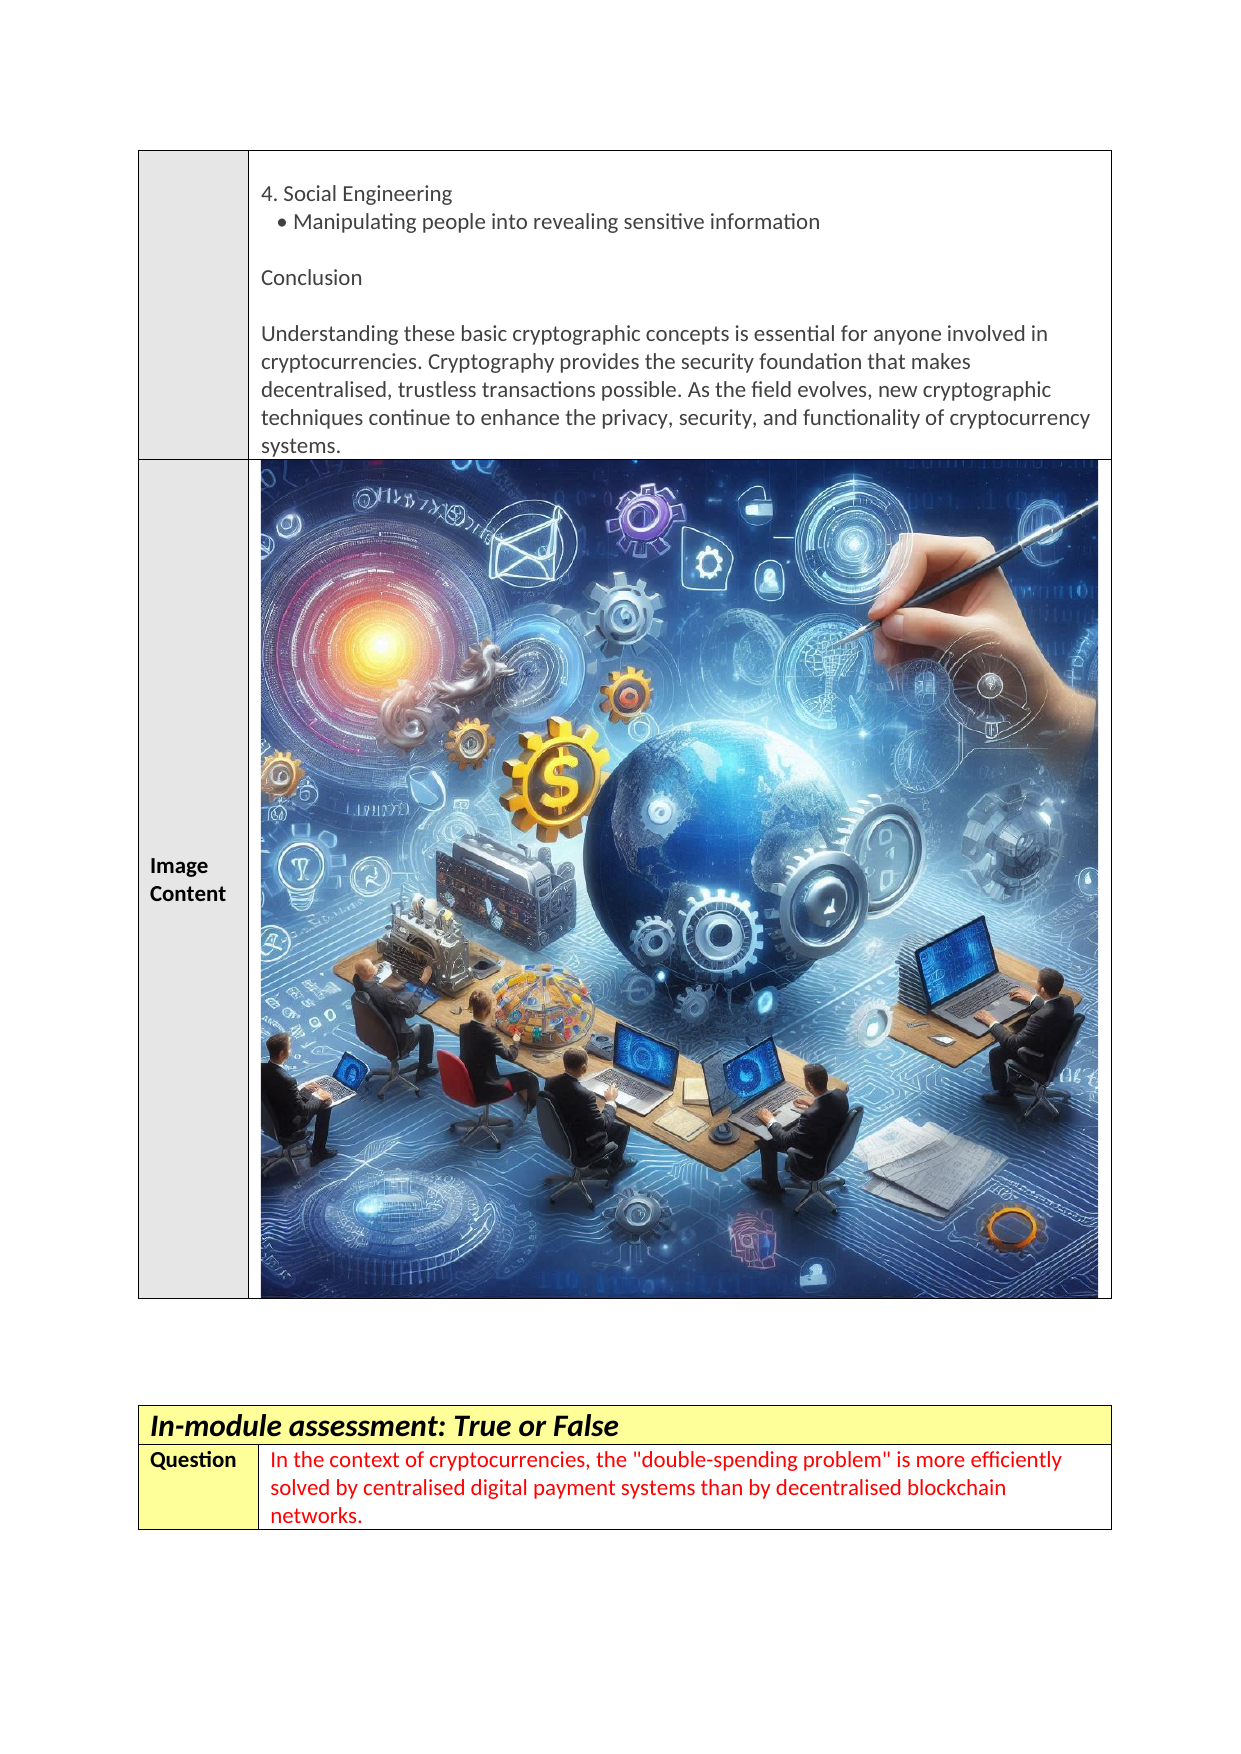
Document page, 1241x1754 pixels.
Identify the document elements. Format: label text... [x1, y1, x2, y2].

picture [260, 460, 1099, 1298]
table_cell 4. Social Engineering • Manipulating people into revealing sensitive information Conclusion Understanding these basic cryptographic concepts is essential for anyone involved in cryptocurrencies. Cryptography provides the security foundation that makes decentralised, trustless transactions possible. As the field evolves, new cryptographic techniques continue to enhance the privacy, security, and functionality of cryptocurrency systems. [249, 151, 1111, 459]
table_cell In the context of cryptocurrencies, the "double-spending problem" is more efficiently solved by centralised digital payment systems than by decentralised blockchain networks. [259, 1445, 1111, 1529]
table_cell Image Content [139, 460, 248, 1298]
table_cell [1099, 460, 1111, 1298]
table_cell [249, 460, 260, 1298]
table_cell Question [139, 1445, 258, 1529]
table_header In-module assessment: True or False [139, 1406, 1111, 1444]
table_cell [139, 151, 248, 459]
